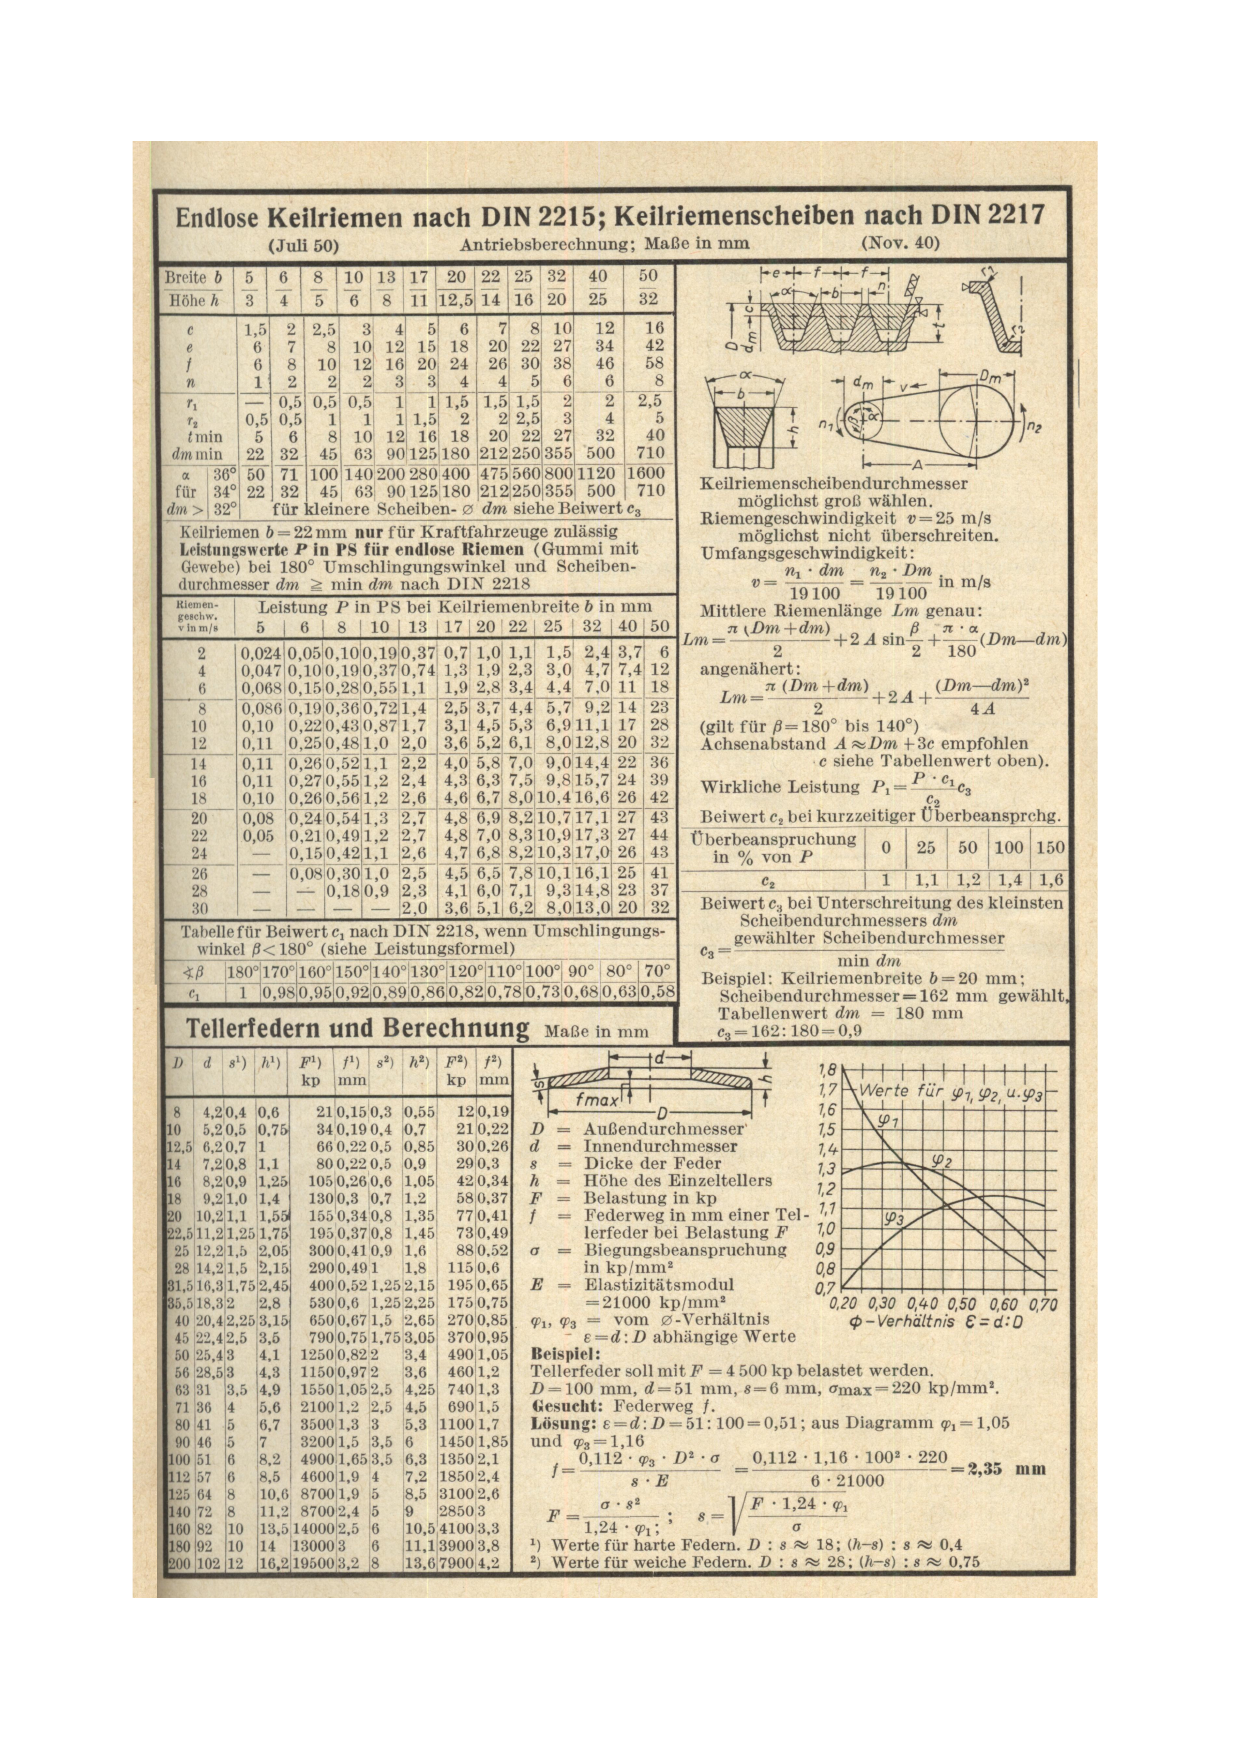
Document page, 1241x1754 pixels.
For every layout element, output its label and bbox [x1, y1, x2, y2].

picture [132, 141, 1098, 1598]
